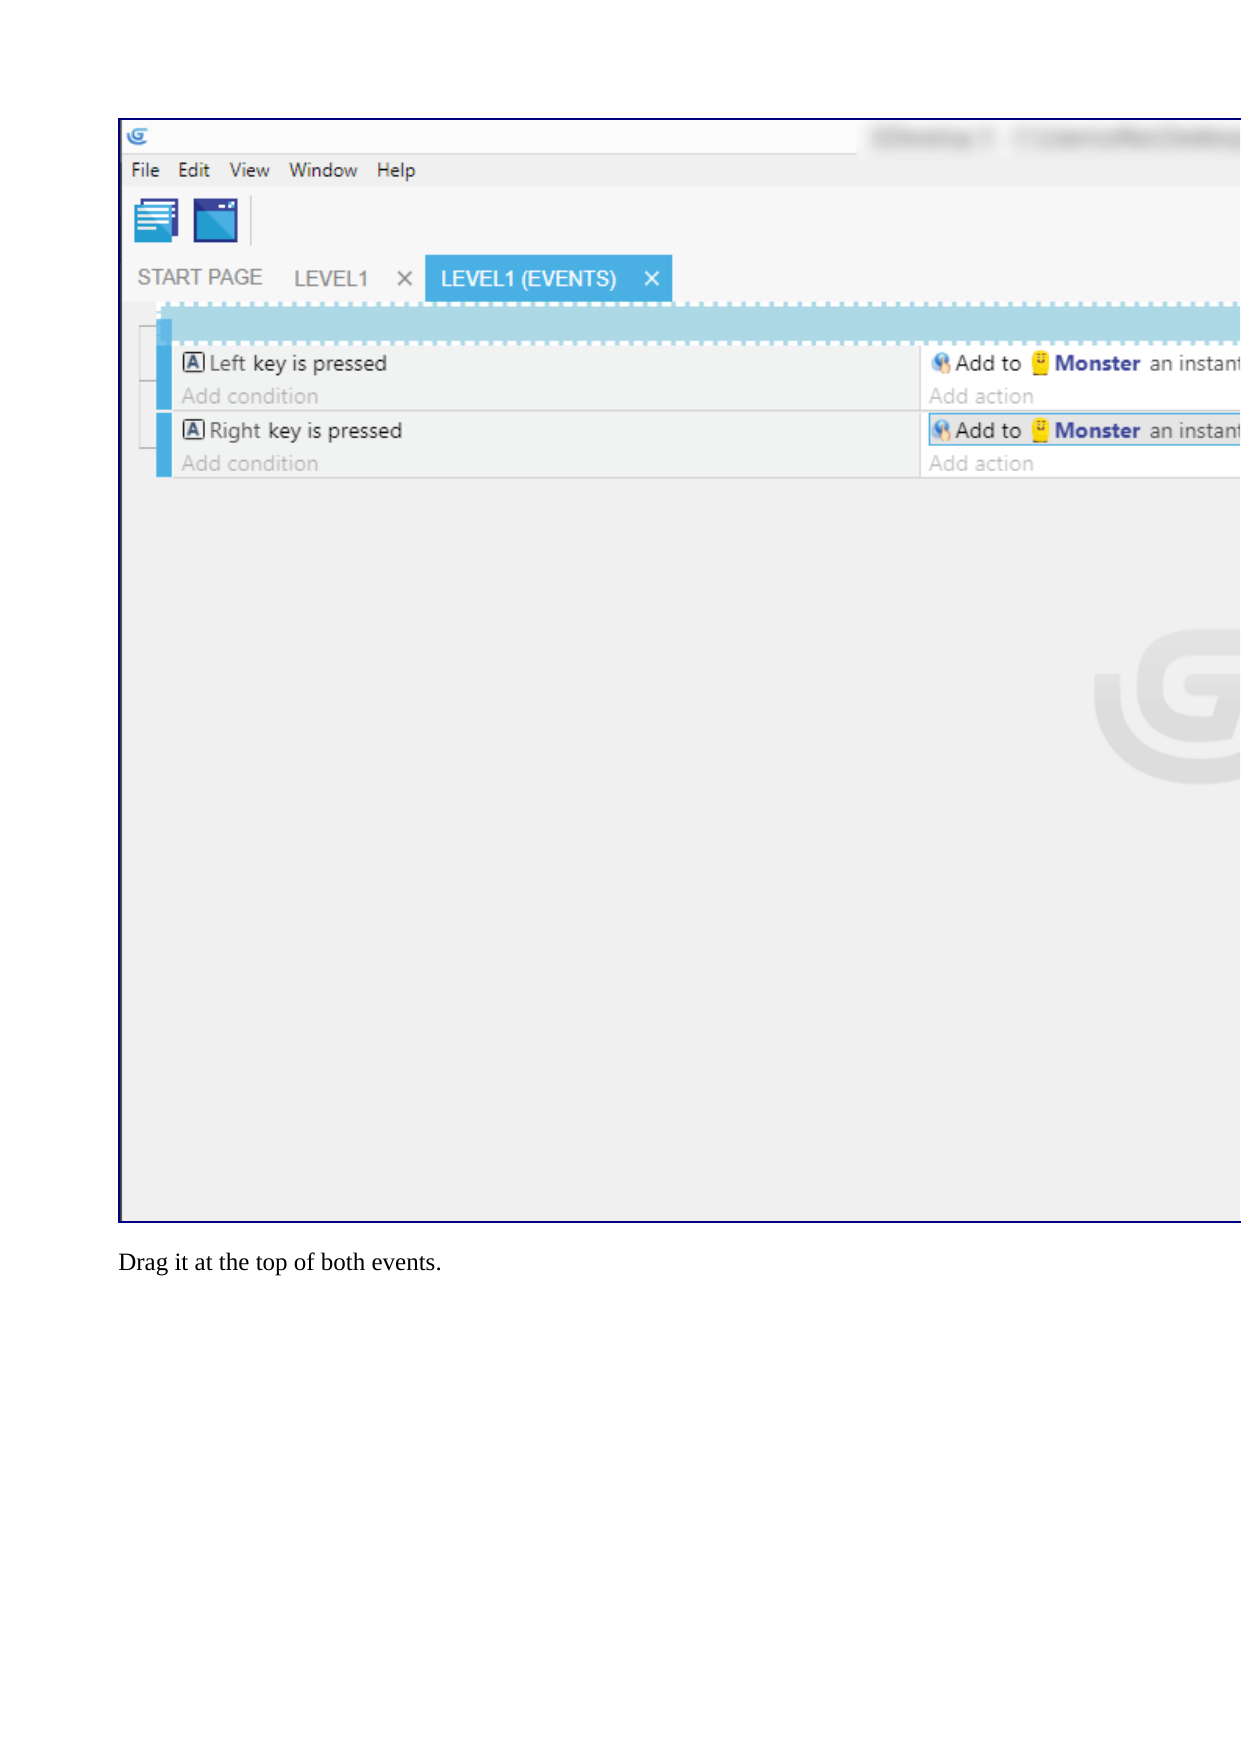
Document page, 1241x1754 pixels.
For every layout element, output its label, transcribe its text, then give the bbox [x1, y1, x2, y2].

text Drag it at the top of both events. [118, 1247, 1122, 1276]
picture [120, 120, 1241, 1221]
